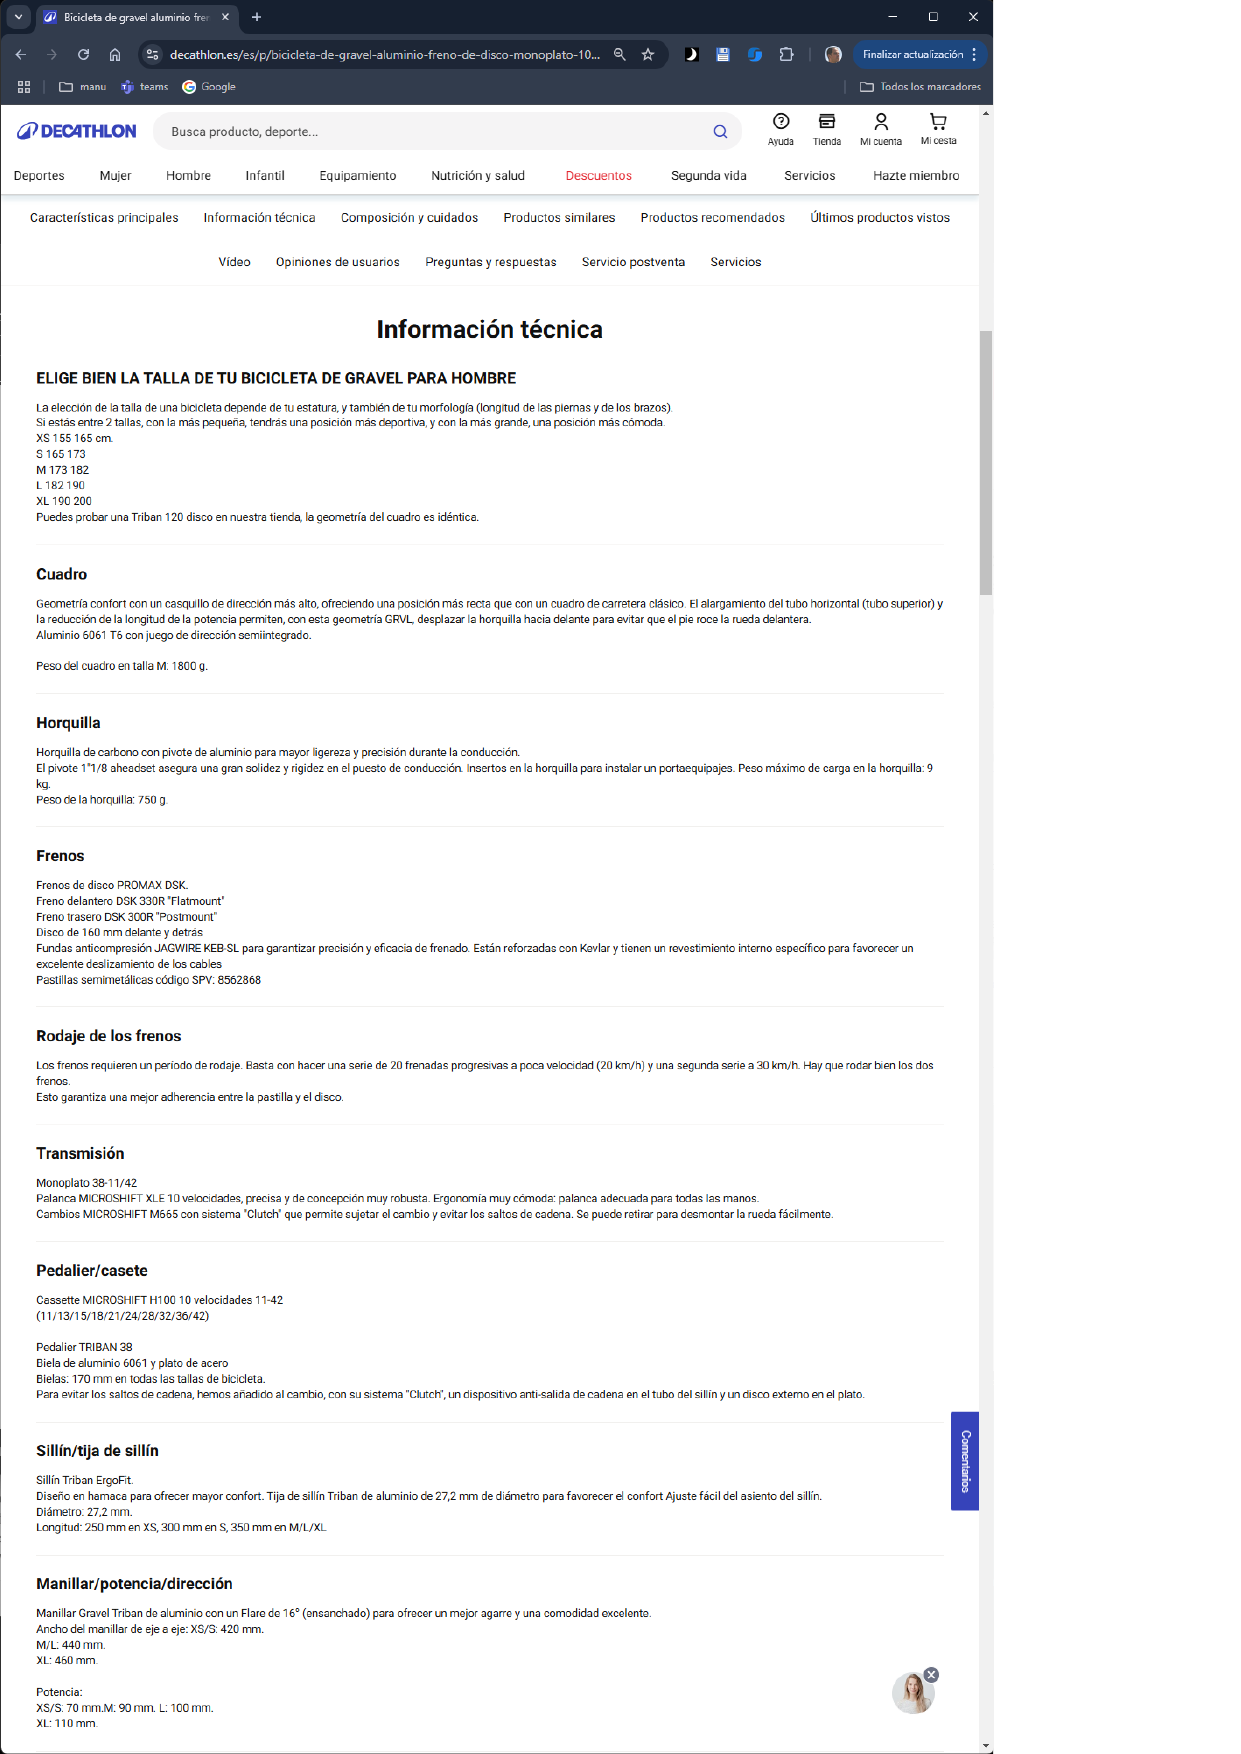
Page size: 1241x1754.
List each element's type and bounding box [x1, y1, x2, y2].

picture [0, 0, 994, 1754]
